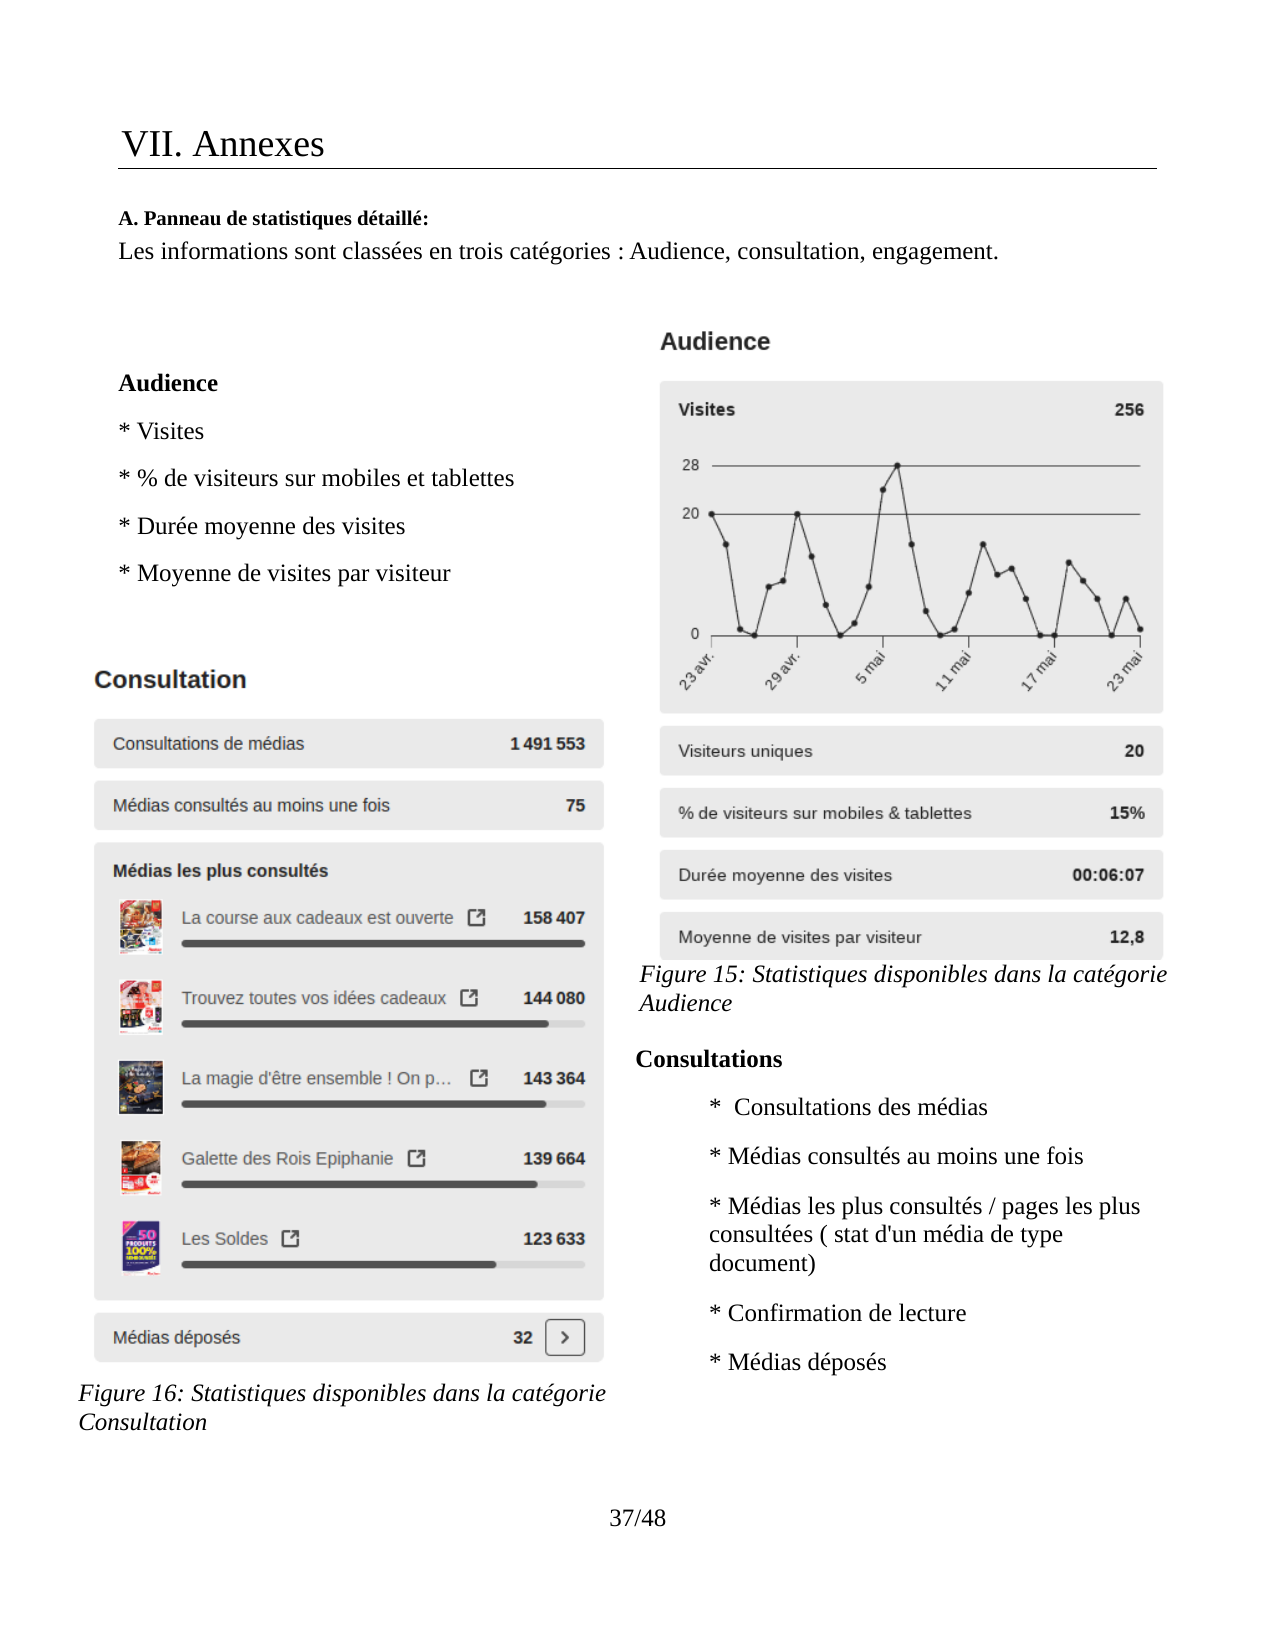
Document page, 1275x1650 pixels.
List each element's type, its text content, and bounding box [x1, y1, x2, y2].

text Audience [118, 368, 639, 397]
text * Médias déposés [609, 1347, 1157, 1376]
text * Confirmation de lecture [610, 1298, 1157, 1326]
text * Moyenne de visites par visiteur [118, 558, 639, 587]
text * Consultations des médias [610, 1092, 1157, 1121]
text Consultations [610, 1011, 1157, 1073]
text Figure 15: Statistiques disponibles dans la catégorie Audience [639, 960, 1171, 1017]
text * % de visiteurs sur mobiles et tablettes [118, 463, 639, 492]
text * Médias consultés au moins une fois [610, 1141, 1157, 1170]
text Figure 16: Statistiques disponibles dans la catégorie Consultation [78, 1374, 609, 1436]
text * Médias les plus consultés / pages les plus consultées ( stat d'un média de type document) [610, 1191, 1157, 1277]
subtitle A. Panneau de statistiques détaillé: [118, 206, 1157, 229]
picture [639, 310, 1171, 960]
text * Durée moyenne des visites [118, 511, 639, 540]
text * Visites [118, 416, 639, 444]
subtitle Annexes [118, 118, 1157, 168]
picture [78, 662, 610, 1374]
text Les informations sont classées en trois catégories : Audience, consultation, engagement. [118, 236, 1157, 265]
